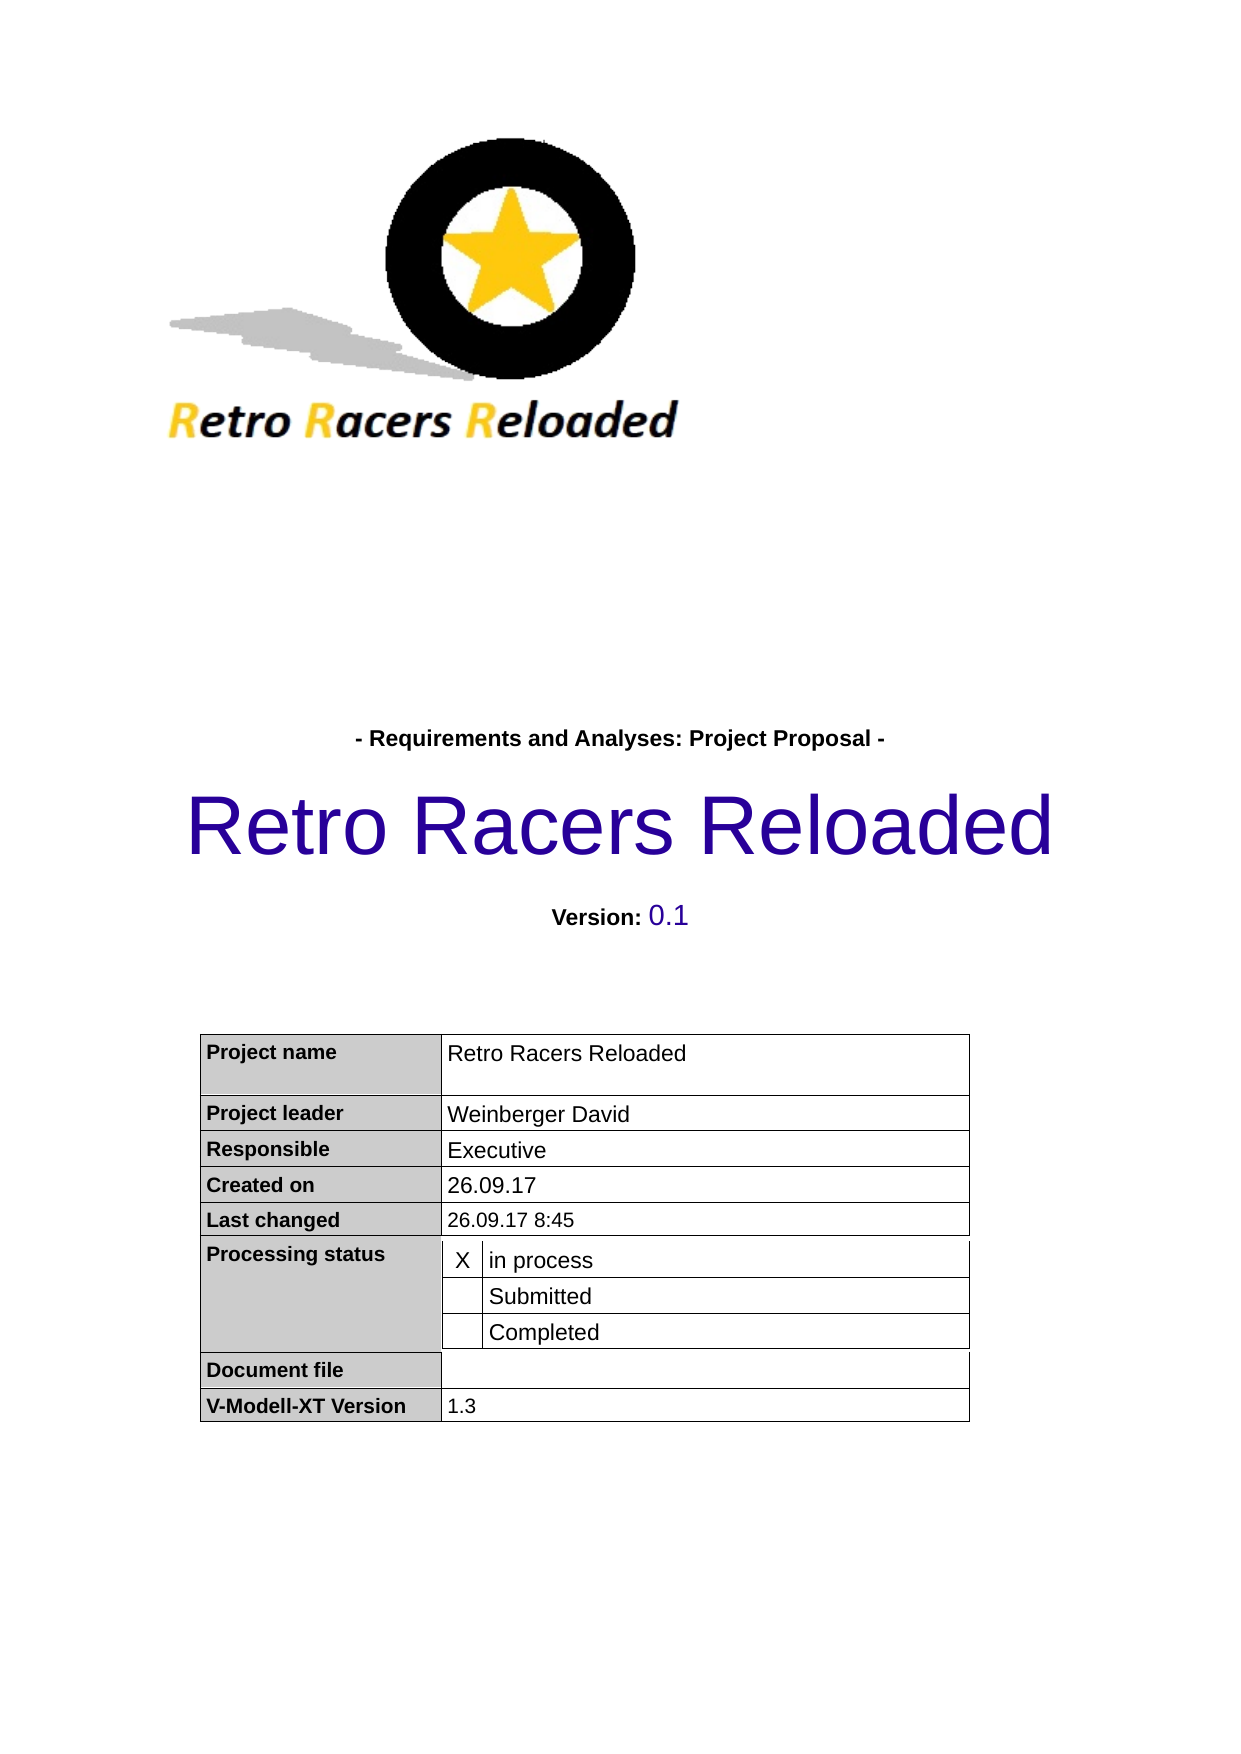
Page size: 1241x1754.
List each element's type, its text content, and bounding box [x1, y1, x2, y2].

table_header Project name [201, 1035, 441, 1094]
table_cell 26.09.17 8:45 [442, 1203, 969, 1235]
table_cell Project leader [201, 1096, 441, 1130]
table_cell Completed [483, 1314, 969, 1348]
table_cell Document file [201, 1353, 441, 1387]
table_cell Processing status [201, 1236, 441, 1352]
table_cell [442, 1352, 969, 1387]
table_cell 1.3 [442, 1389, 969, 1421]
table_cell V-Modell-XT Version [201, 1389, 441, 1421]
text Version: 0.1 [118, 897, 1122, 931]
table_header in process [483, 1241, 969, 1277]
table_header Retro Racers Reloaded [442, 1035, 969, 1094]
table_cell 26.09.17 [442, 1167, 969, 1202]
table_header X [443, 1241, 482, 1277]
text - Requirements and Analyses: Project Proposal - [118, 725, 1122, 752]
table_cell Submitted [483, 1278, 969, 1312]
table_cell Executive [442, 1131, 969, 1166]
table_cell Last changed [201, 1203, 441, 1235]
table_cell Created on [201, 1167, 441, 1202]
text Retro Racers Reloaded [118, 777, 1122, 872]
table_cell Weinberger David [442, 1096, 969, 1130]
table_cell [443, 1278, 482, 1312]
table_cell Responsible [201, 1131, 441, 1166]
table_cell [443, 1314, 482, 1348]
table_cell [441, 1236, 969, 1277]
